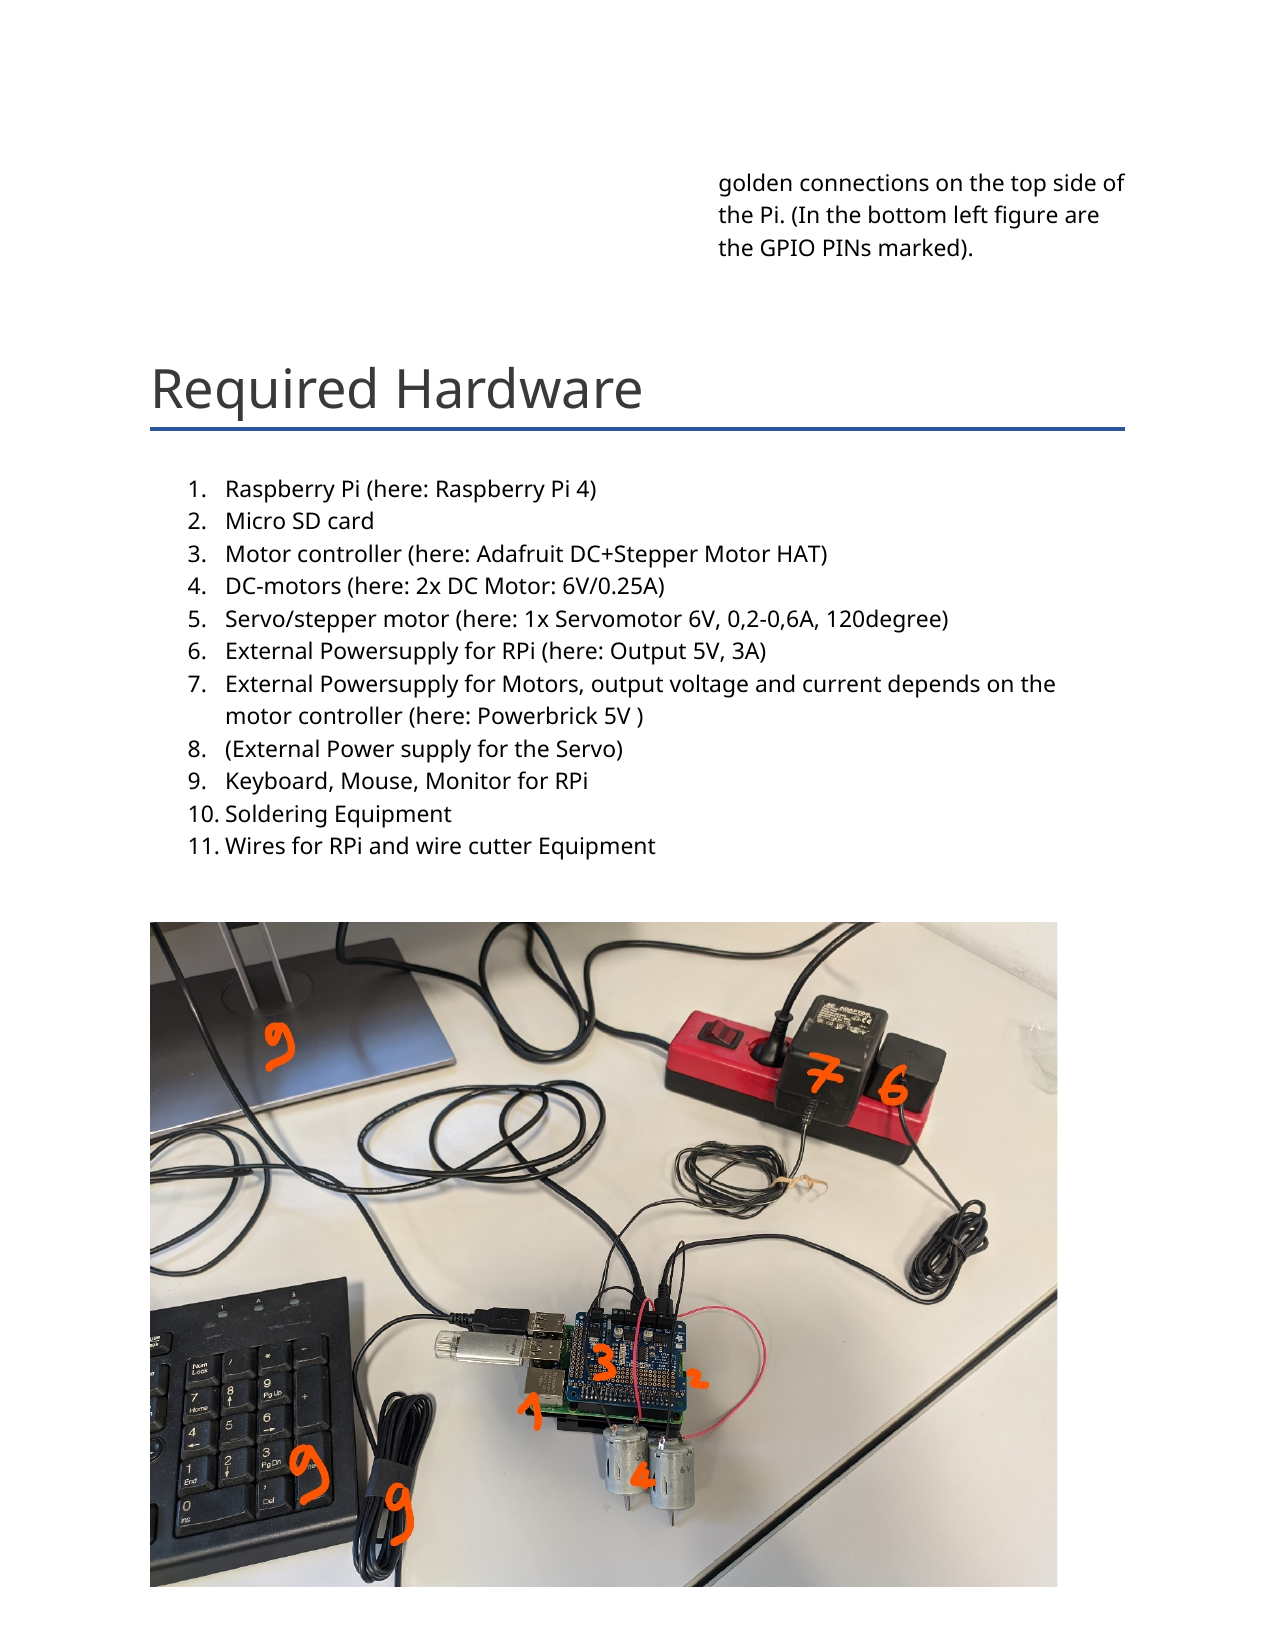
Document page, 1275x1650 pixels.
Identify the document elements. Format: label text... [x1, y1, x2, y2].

list Servo/stepper motor (here: 1x Servomotor 6V, 0,2-0,6A, 120degree) [187, 603, 1125, 634]
table_header golden connections on the top side of the Pi. (In the bottom left figure are the GPIO PINs marked). [703, 150, 1125, 313]
list (External Power supply for the Servo) [187, 733, 1125, 764]
list Raspberry Pi (here: Raspberry Pi 4) [187, 473, 1125, 504]
list Motor controller (here: Adafruit DC+Stepper Motor HAT) [187, 538, 1125, 569]
subtitle Required Hardware [150, 351, 1125, 427]
list Soldering Equipment [187, 798, 1125, 829]
table_header [150, 150, 703, 313]
list Wires for RPi and wire cutter Equipment [187, 830, 1125, 862]
list Micro SD card [187, 505, 1125, 537]
list External Powersupply for Motors, output voltage and current depends on the motor controller (here: Powerbrick 5V ) [187, 668, 1125, 732]
list External Powersupply for RPi (here: Output 5V, 3A) [187, 635, 1125, 667]
list DC-motors (here: 2x DC Motor: 6V/0.25A) [187, 570, 1125, 602]
list Keyboard, Mouse, Monitor for RPi [187, 765, 1125, 797]
